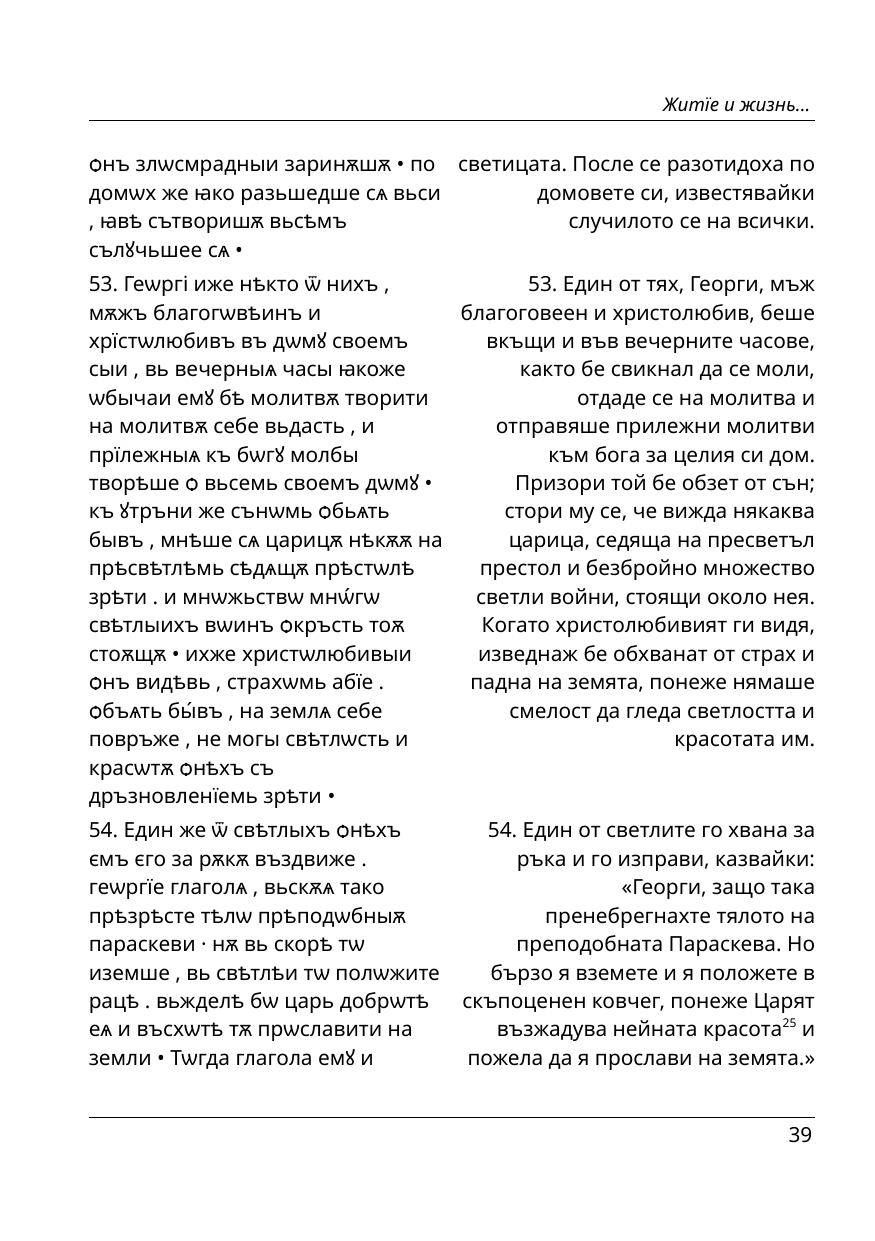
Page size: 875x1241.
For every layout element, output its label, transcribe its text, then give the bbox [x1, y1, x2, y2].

table_cell светицата. После се разотидоха по домовете си, известявайки случилото се на всички. [452, 150, 815, 269]
table_cell ѻнъ злѡсмрадныи заринѫшѫ • по домѡх же ꙗко разьшедше сѧ вьси , ꙗвѣ сътворишѫ вьсѣмъ сълꙋчьшее сѧ • [89, 150, 452, 269]
table_cell 53. Един от тях, Георги, мъж благоговеен и христолюбив, беше вкъщи и във вечерните часове, както бе свикнал да се моли, отдаде се на молитва и отправяше прилежни молитви към бога за целия си дом. Призори той бе обзет от сън; стори му се, че вижда някаква царица, седяща на пресветъл престол и безбройно множество светли войни, стоящи около нея. Когато христолюбивият ги видя, изведнаж бе обхванат от страх и падна на земята, понеже нямаше смелост да гледа светлостта и красотата им. [452, 269, 815, 815]
table_cell 54. Един же ѿ свѣтлыхъ ѻнѣхъ ємъ єго за рѫкѫ въздвиже . геѡргїе глаголѧ , вьскѫѧ тако прѣзрѣсте тѣлѡ прѣподѡбныѫ параскеви ⸱ нѫ вь скорѣ тѡ иземше , вь свѣтлѣи тѡ полѡжите рацѣ . вьжделѣ бѡ царь добрѡтѣ еѧ и въсхѡтѣ тѫ прѡславити на земли • Тѡгда глагола емꙋ и [89, 815, 452, 1071]
table_cell 54. Един от светлите го хвана за ръка и го изправи, казвайки: «Георги, защо така пренебрегнахте тялото на преподобната Параскева. Но бързо я вземете и я положете в скъпоценен ковчег, понеже Царят възжадува нейната красота25 и пожела да я прослави на земята.» [452, 815, 815, 1071]
table_cell 53. Геѡргі̇ иже нѣкто ѿ нихъ , мѫжъ благогѡвѣинъ и хрїстѡлюбивъ въ дѡмꙋ своемъ сыи , вь вечерныѧ часы ꙗкоже ѡбычаи емꙋ бѣ молитвѫ творити на молитвѫ себе вьдасть , и прїлежныѧ къ бѡгꙋ молбы творѣше ѻ вьсемь своемъ дѡмꙋ • къ ꙋтръни же сънѡмь ѻбьѧть бывъ , мнѣше сѧ царицѫ нѣкѫѫ на прѣсвѣтлѣмь сѣдѧщѫ прѣстѡлѣ зрѣти . и мнѡжьствѡ мнѡ́гѡ свѣтлыихъ вѡинъ ѻкръсть тоѫ стоѫщѫ • ихже христѡлюбивыи ѻнъ видѣвь , страхѡмь абїе . ѻбъѧть бы́въ , на землѧ себе повръже , не могы свѣтлѡсть и красѡтѫ ѻнѣхъ съ дръзновленїемь зрѣти • [89, 269, 452, 815]
